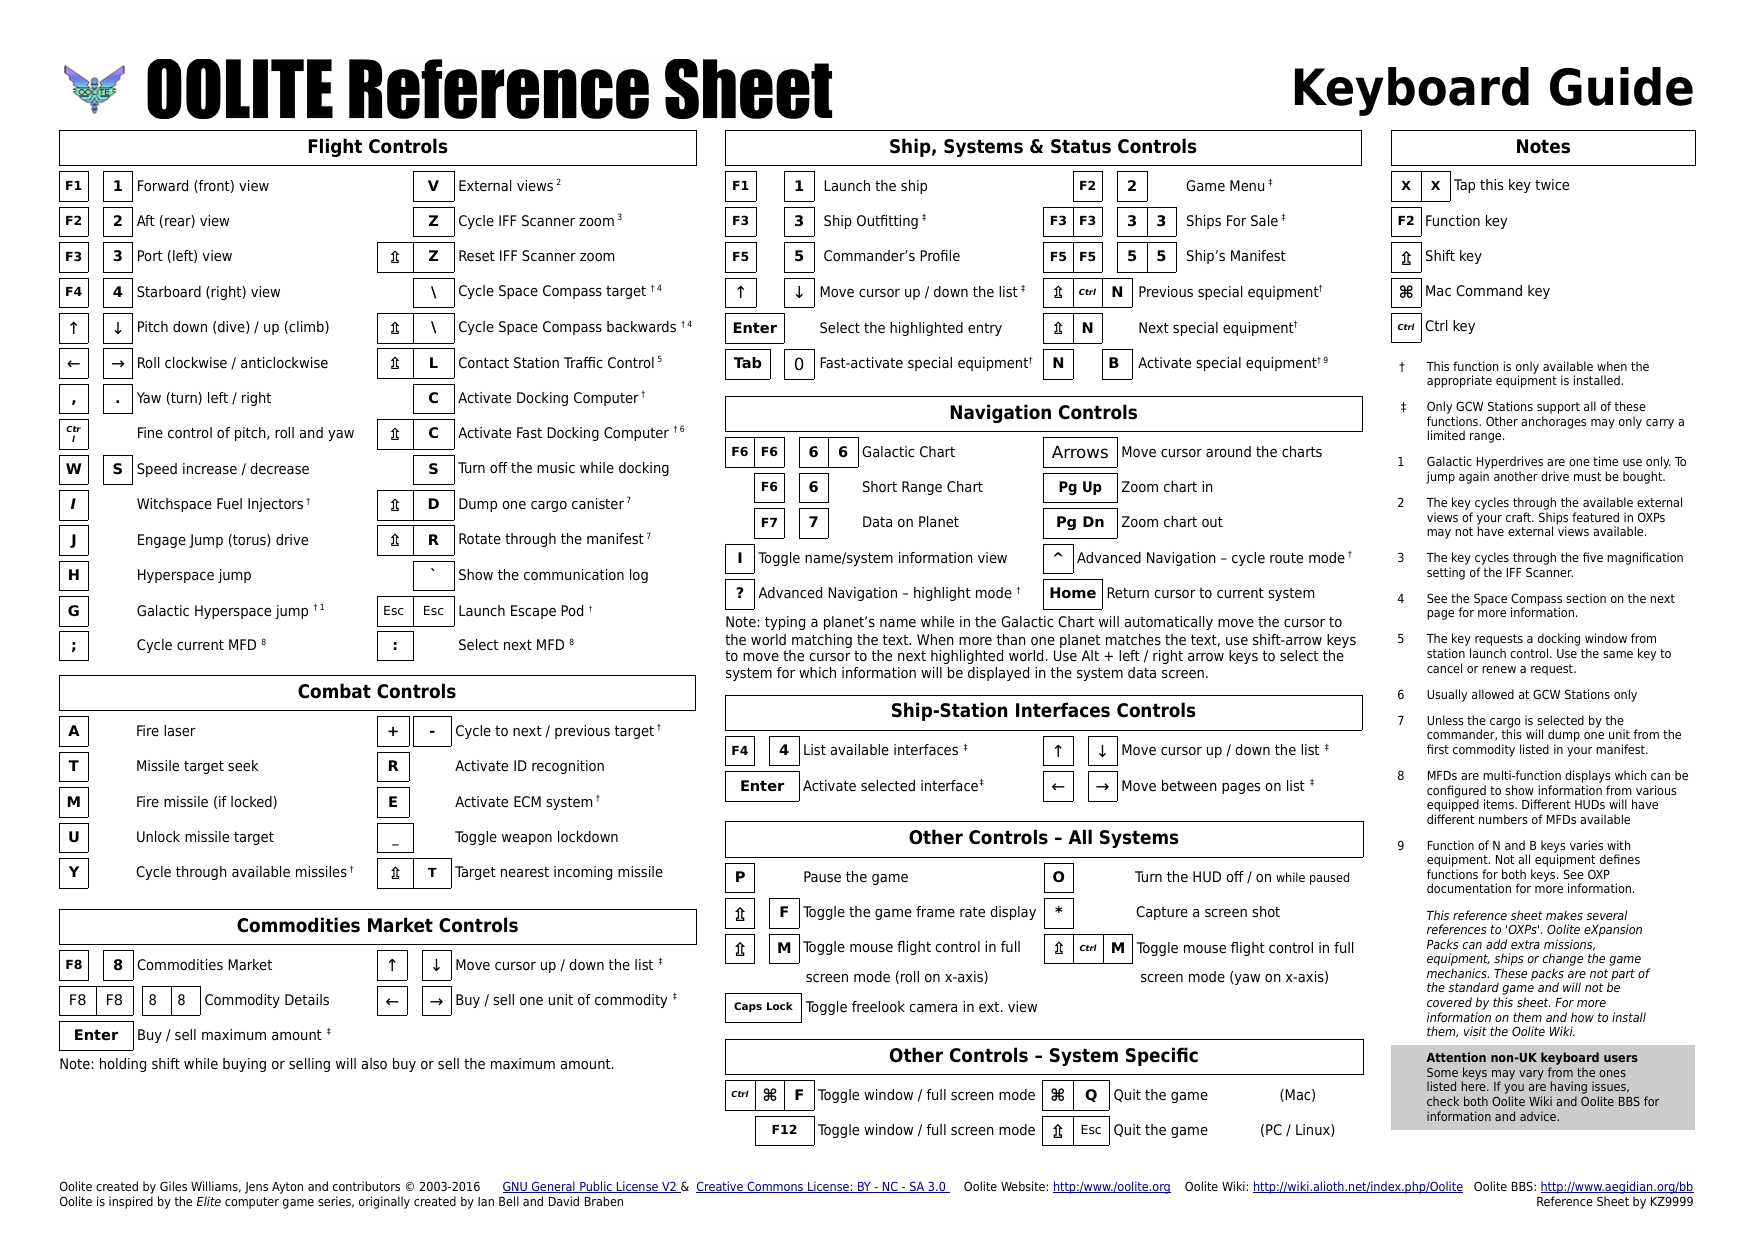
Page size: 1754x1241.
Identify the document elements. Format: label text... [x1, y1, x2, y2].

table_cell [755, 736, 769, 765]
table_cell Cycle current MFD 8 [133, 631, 377, 660]
table_cell Enter [60, 1022, 133, 1050]
table_cell [771, 349, 784, 379]
table_cell [59, 980, 696, 986]
table_cell Ctrl key [1422, 313, 1695, 342]
table_cell Pg Dn [1044, 509, 1117, 538]
table_cell [59, 945, 696, 950]
table_cell 3 [1118, 208, 1147, 236]
table_cell Pg Up [1044, 474, 1117, 502]
table_cell [59, 746, 695, 752]
table_cell G [60, 597, 88, 626]
table_cell [59, 307, 696, 313]
table_cell Short Range Chart [858, 473, 1043, 502]
table_cell Quit the game [1110, 1080, 1233, 1110]
table_cell F4 [726, 737, 754, 765]
table_cell → [423, 987, 451, 1015]
table_cell [1148, 171, 1176, 201]
table_cell Cycle through available missiles † [132, 858, 377, 887]
table_cell Enter [726, 314, 784, 343]
table_cell Move cursor around the charts [1118, 437, 1362, 467]
table_cell [1043, 344, 1102, 349]
table_cell P [726, 864, 754, 892]
table_cell ⇫ [1043, 1117, 1073, 1145]
table_header Other Controls – All Systems [726, 822, 1363, 857]
table_cell [89, 455, 103, 484]
table_cell [89, 207, 103, 236]
table_cell 5 [1391, 627, 1421, 682]
table_cell ⇫ [378, 420, 413, 449]
table_cell [89, 631, 103, 660]
table_cell [829, 473, 858, 502]
table_cell Ctrl [1074, 935, 1103, 963]
table_cell F4 [60, 279, 88, 307]
table_cell [103, 823, 132, 852]
table_cell ↓ [785, 279, 814, 307]
table_cell I [726, 545, 754, 573]
table_cell [1102, 307, 1361, 313]
table_cell U [60, 824, 88, 852]
table_cell 6 [800, 438, 828, 467]
table_cell Port (left) view [133, 242, 377, 272]
table_cell Esc [378, 597, 413, 626]
table_cell Buy / sell one unit of commodity ‡ [452, 986, 696, 1015]
table_cell ` [414, 562, 454, 590]
table_cell 3 [104, 243, 132, 272]
table_cell M [60, 788, 88, 817]
table_cell T [60, 753, 88, 781]
table_cell [725, 1111, 755, 1116]
table_cell [755, 898, 769, 927]
table_cell Galactic Chart [859, 437, 1043, 467]
table_cell [414, 889, 451, 894]
table_cell ← [378, 987, 407, 1015]
table_cell [772, 858, 1363, 863]
table_cell [377, 207, 413, 236]
table_cell [59, 378, 696, 384]
table_cell Advanced Navigation – highlight mode † [755, 579, 1043, 608]
table_cell [89, 419, 103, 449]
table_cell Toggle window / full screen mode [815, 1080, 1042, 1110]
picture [147, 59, 833, 119]
table_cell Commodity Details [201, 986, 377, 1015]
table_cell Buy / sell maximum amount ‡ [134, 1021, 377, 1050]
table_cell Enter [726, 772, 799, 801]
table_cell Shift key [1422, 242, 1695, 272]
table_cell 6 [800, 474, 828, 502]
table_cell E [378, 788, 409, 817]
table_cell [1043, 1111, 1073, 1116]
table_cell [59, 852, 695, 858]
table_cell ‡ [1391, 394, 1421, 449]
table_cell : [378, 632, 413, 660]
table_cell [755, 934, 769, 963]
table_cell [451, 1015, 696, 1021]
table_cell Ship’s Manifest [1177, 242, 1361, 272]
table_cell Witchspace Fuel Injectors † [133, 490, 377, 519]
table_cell ↑ [60, 314, 88, 342]
table_cell L [414, 349, 454, 378]
table_cell Launch Escape Pod † [455, 596, 696, 626]
table_cell [725, 502, 1362, 508]
table_cell [784, 308, 814, 313]
table_cell [725, 1075, 1109, 1080]
table_cell [422, 1021, 451, 1050]
table_cell [784, 1111, 814, 1116]
table_cell Commodities Market [134, 950, 377, 980]
table_cell [1074, 993, 1363, 1022]
table_cell → [104, 349, 132, 378]
table_cell ⇫ [1045, 935, 1073, 963]
table_cell MFDs are multi-function displays which can be configured to show information from various equipped items. Different HUDs will have different numbers of MFDs available [1421, 763, 1695, 833]
table_cell [451, 1021, 696, 1050]
table_header Notes [1392, 131, 1695, 165]
table_cell This reference sheet makes several references to 'OXPs'. Oolite eXpansion Packs can add extra missions, equipment, ships or change the game mechanics. These packs are not part of the standard game and will not be covered by this sheet. For more information on them and how to install them, visit the Oolite Wiki. [1391, 903, 1695, 1045]
table_cell [1391, 236, 1695, 242]
table_cell [59, 555, 696, 561]
table_cell Activate Fast Docking Computer † 6 † [455, 419, 696, 449]
table_cell [89, 596, 103, 626]
table_cell [814, 343, 1043, 349]
table_cell Activate ID recognition [451, 752, 695, 781]
table_cell [829, 508, 858, 538]
table_cell Toggle mouse flight control in full P [800, 934, 1044, 963]
table_cell [814, 1110, 1042, 1116]
table_cell [756, 307, 784, 313]
table_cell [377, 278, 413, 307]
table_cell D [414, 491, 454, 519]
table_cell [89, 384, 103, 413]
table_cell [772, 928, 1363, 933]
table_cell [59, 817, 695, 823]
table_cell F2 [1074, 172, 1102, 201]
table_cell [725, 344, 756, 349]
table_cell This function is only available when the appropriate equipment is installed. [1421, 354, 1695, 394]
table_cell [408, 986, 422, 1015]
table_cell [377, 384, 413, 413]
table_cell ⇫ [726, 899, 754, 927]
table_cell R [378, 753, 409, 781]
table_cell Usually allowed at GCW Stations only [1421, 682, 1695, 708]
table_cell Move cursor up / down the list ‡ [1118, 736, 1362, 765]
table_cell Cycle IFF Scanner zoom 3 [455, 207, 696, 236]
table_cell 1 [104, 172, 132, 201]
table_cell [769, 963, 801, 992]
table_cell Y [60, 859, 88, 887]
table_header Ship-Station Interfaces Controls [726, 696, 1362, 730]
table_cell Esc [1074, 1117, 1109, 1145]
table_cell ⇫ [378, 491, 413, 519]
table_cell M [1104, 935, 1132, 963]
table_cell [103, 631, 132, 660]
table_cell ⌘ [1043, 1081, 1073, 1110]
table_cell 6 [829, 438, 858, 467]
table_cell 8 [1391, 763, 1421, 833]
table_cell [725, 609, 1362, 614]
table_cell F7 [755, 509, 784, 538]
table_cell Starboard (right) view [133, 278, 377, 307]
table_cell [59, 711, 695, 716]
table_cell Cycle Space Compass target † 4 † [455, 278, 696, 307]
table_cell F3 [1044, 208, 1073, 236]
table_cell [59, 343, 696, 348]
table_cell C [414, 420, 454, 449]
table_cell [1109, 1075, 1363, 1080]
table_cell [725, 928, 772, 933]
table_cell [103, 419, 132, 449]
table_cell Function of N and B keys varies with equipment. Not all equipment defines functions for both keys. See OXP documentation for more information. [1421, 833, 1695, 903]
table_cell → [1089, 772, 1117, 801]
table_cell Hyperspace jump [133, 561, 377, 590]
table_cell Yaw (turn) left / right [133, 384, 377, 413]
table_cell [377, 561, 413, 590]
table_cell [725, 1116, 755, 1145]
table_cell [757, 242, 784, 272]
table_cell [377, 1016, 407, 1021]
table_cell 6 [1391, 682, 1421, 708]
table_cell ⇫ [1044, 314, 1073, 343]
table_cell External views 2 [455, 171, 696, 201]
table_cell 3 [1391, 545, 1421, 586]
table_cell + [378, 717, 409, 746]
table_cell F1 [726, 172, 756, 201]
table_cell [725, 272, 1361, 277]
table_cell F6 [726, 438, 754, 467]
table_cell The key cycles through the available external views of your craft. Ships featured in OXPs may not have external views available. [1421, 490, 1695, 545]
table_cell [103, 525, 132, 555]
table_cell Launch the ship [815, 171, 1043, 201]
table_cell Zoom chart in [1118, 473, 1362, 502]
table_cell [725, 508, 754, 538]
table_cell Z [414, 208, 454, 236]
table_cell [1391, 166, 1695, 171]
table_cell [785, 437, 799, 467]
table_cell [103, 752, 132, 781]
table_cell [422, 1016, 451, 1021]
table_cell 4 [1391, 586, 1421, 627]
table_cell ⇫ [378, 349, 413, 378]
table_cell V [414, 172, 454, 201]
table_cell ↓ [1089, 737, 1117, 765]
table_cell [769, 863, 799, 892]
table_cell Toggle window / full screen mode [815, 1116, 1042, 1145]
table_cell 5 [1148, 243, 1176, 272]
table_cell [451, 888, 695, 894]
table_cell [59, 201, 696, 207]
table_cell I [60, 491, 88, 519]
table_cell [725, 166, 1361, 171]
table_cell [1074, 771, 1088, 801]
table_header Commodities Market Controls [60, 910, 696, 944]
table_cell Toggle name/system information view [755, 544, 1043, 573]
table_cell Forward (front) view [133, 171, 377, 201]
table_cell [725, 473, 754, 502]
table_cell * [1045, 899, 1073, 927]
table_cell F1 [60, 172, 88, 201]
table_cell T [414, 859, 451, 887]
table_cell [89, 490, 103, 519]
table_cell The key requests a docking window from station launch control. Use the same key to cancel or renew a request. [1421, 627, 1695, 682]
table_cell [59, 520, 696, 525]
table_cell Engage Jump (torus) drive [133, 525, 377, 555]
table_cell Contact Station Traffic Control 5 [455, 348, 696, 378]
table_cell [1091, 863, 1114, 892]
table_cell [89, 561, 103, 590]
table_cell . [104, 385, 132, 413]
table_cell Cycle Space Compass backwards † 4 [455, 313, 696, 342]
table_cell Tab [726, 350, 770, 379]
table_cell Arrows [1044, 438, 1117, 467]
table_cell F [770, 899, 799, 927]
table_cell Commander’s Profile [815, 242, 1043, 272]
table_cell Move cursor up / down the list ‡ [815, 278, 1043, 307]
picture [61, 56, 128, 122]
table_cell Ctrl [1074, 279, 1102, 307]
table_cell Tap this key twice [1451, 171, 1695, 201]
table_cell [785, 508, 799, 538]
table_cell Reset IFF Scanner zoom [455, 242, 696, 272]
table_cell Activate Docking Computer † † [455, 384, 696, 413]
table_cell 4 [770, 737, 799, 765]
table_cell Game Menu ‡ [1176, 171, 1361, 201]
table_cell \ [414, 279, 454, 307]
table_cell 7 [1391, 708, 1421, 763]
table_cell See the Space Compass section on the next page for more information. [1421, 586, 1695, 627]
table_cell [725, 201, 1361, 207]
table_cell 3 [1148, 208, 1176, 236]
table_cell Missile target seek [132, 752, 377, 781]
table_cell [725, 236, 1361, 242]
table_cell R [414, 526, 454, 555]
table_cell [784, 343, 814, 349]
table_cell [1103, 313, 1132, 343]
table_cell [1102, 343, 1361, 349]
table_cell [1044, 964, 1073, 992]
table_cell Move cursor up / down the list ‡ [452, 950, 696, 980]
table_cell 1 [1391, 450, 1421, 490]
table_cell Only GCW Stations support all of these functions. Other anchorages may only carry a limited range. [1421, 394, 1695, 449]
table_cell Aft (rear) view [133, 207, 377, 236]
table_cell [1391, 201, 1695, 207]
table_cell [755, 1111, 784, 1116]
table_cell [407, 1021, 422, 1050]
table_cell Fire missile (if locked) [132, 787, 377, 817]
table_cell Unless the cargo is selected by the commander, this will dump one unit from the first commodity listed in your manifest. [1421, 708, 1695, 763]
table_cell [1391, 308, 1421, 312]
table_cell [772, 892, 1363, 898]
table_cell [1103, 171, 1117, 201]
table_cell [59, 449, 696, 454]
table_cell Fast-activate special equipment† [815, 349, 1043, 379]
table_cell [103, 787, 132, 817]
table_cell 8 [143, 987, 171, 1015]
table_cell [103, 716, 132, 746]
table_cell [59, 781, 695, 787]
table_cell [59, 1016, 133, 1021]
table_cell [377, 455, 413, 484]
table_cell [89, 242, 103, 272]
table_cell S [414, 456, 454, 484]
table_cell Rotate through the manifest 7 † [455, 525, 696, 555]
table_cell † [1391, 354, 1421, 394]
table_cell [757, 278, 784, 307]
table_cell 8 [104, 951, 133, 980]
table_cell ← [1044, 772, 1073, 801]
table_cell J [60, 526, 88, 555]
table_cell X [1422, 172, 1450, 201]
table_cell (PC / Linux) [1233, 1116, 1363, 1145]
table_cell 8 [172, 987, 200, 1015]
text Note: holding shift while buying or selling will also buy or sell the maximum amount. [59, 1056, 696, 1073]
table_cell [1074, 349, 1102, 379]
table_cell Function key [1422, 207, 1695, 236]
table_cell Ship Outfitting ‡ [815, 207, 1043, 236]
table_cell [725, 308, 756, 313]
table_cell F2 [1392, 208, 1421, 236]
table_cell 1 [785, 172, 814, 201]
table_cell F5 [1074, 243, 1102, 272]
table_cell F [785, 1081, 814, 1110]
table_cell ↑ [726, 279, 756, 307]
table_cell ^ [1044, 545, 1073, 573]
table_cell [785, 473, 799, 502]
table_cell ⇫ [726, 935, 754, 963]
table_cell [757, 207, 784, 236]
table_cell [1074, 736, 1088, 765]
table_cell [132, 888, 377, 894]
table_cell [725, 858, 772, 863]
table_cell Move between pages on list ‡ [1118, 771, 1362, 801]
table_cell 5 [1118, 243, 1147, 272]
table_cell 7 [800, 509, 828, 538]
table_cell H [60, 562, 88, 590]
table_cell 0 [785, 350, 814, 379]
table_cell [1074, 863, 1091, 892]
table_cell M [770, 935, 799, 963]
table_cell [59, 590, 696, 596]
table_cell Select next MFD 8 [454, 631, 696, 660]
table_cell 2 [1391, 490, 1421, 545]
table_cell [89, 348, 103, 378]
table_cell F12 [756, 1117, 814, 1145]
table_cell ← [60, 349, 88, 378]
table_cell [89, 313, 103, 342]
table_cell Toggle freelook camera in ext. view [802, 993, 1073, 1022]
table_cell [377, 1021, 407, 1050]
table_cell Roll clockwise / anticlockwise [133, 348, 377, 378]
table_cell [89, 752, 103, 781]
table_cell F8 [97, 987, 133, 1015]
table_cell Return cursor to current system [1103, 579, 1362, 608]
table_cell F5 [726, 243, 756, 272]
table_cell [725, 765, 1362, 771]
table_cell [1109, 1110, 1363, 1116]
table_cell [785, 313, 814, 343]
table_cell [1421, 307, 1695, 312]
table_cell Fine control of pitch, roll and yaw [133, 419, 377, 449]
table_cell Galactic Hyperdrives are one time use only. To jump again another drive must be bought. [1421, 450, 1695, 490]
table_cell N [1103, 279, 1132, 307]
table_cell [134, 986, 142, 1015]
table_cell [103, 858, 132, 887]
table_cell - [414, 717, 451, 746]
table_cell Capture a screen shot [1074, 898, 1363, 927]
table_cell [408, 950, 422, 980]
table_cell Pitch down (dive) / up (climb) [133, 313, 377, 342]
table_cell Caps Lock [726, 994, 801, 1022]
table_cell List available interfaces ‡ [800, 736, 1043, 765]
table_cell ⇫ [378, 314, 413, 342]
table_cell [89, 171, 103, 201]
table_cell _ [378, 824, 413, 852]
table_cell [103, 490, 132, 519]
table_cell Show the communication log [455, 561, 696, 590]
table_cell Toggle the game frame rate display [800, 898, 1044, 927]
table_cell [407, 1015, 422, 1021]
table_cell \ [414, 314, 454, 342]
table_cell Dump one cargo canister 7 † [455, 490, 696, 519]
table_cell Ships For Sale ‡ [1177, 207, 1361, 236]
table_cell Turn the HUD off / on while paused [1114, 863, 1363, 892]
table_cell F3 [726, 208, 756, 236]
table_cell ⌘ [756, 1081, 784, 1110]
table_cell ? [726, 580, 754, 608]
table_cell ⇫ [378, 243, 413, 272]
table_cell ↑ [1044, 737, 1073, 765]
table_cell ⇫ [1044, 279, 1073, 307]
table_cell Previous special equipment† [1133, 278, 1361, 307]
table_cell [1073, 1111, 1109, 1116]
table_cell Pause the game [799, 863, 1044, 892]
table_cell F5 [1044, 243, 1073, 272]
table_header Other Controls – System Specific [726, 1040, 1363, 1074]
table_cell S [104, 456, 132, 484]
table_cell [103, 596, 132, 626]
table_cell 2 [104, 208, 132, 236]
table_cell F8 [60, 987, 96, 1015]
table_cell Activate ECM system † [451, 787, 695, 817]
table_cell Zoom chart out [1118, 508, 1362, 538]
table_cell [1103, 207, 1117, 236]
table_cell Turn off the music while docking † [455, 455, 696, 484]
table_cell [814, 307, 1043, 313]
table_cell X [1392, 172, 1421, 201]
table_cell Ctrl [60, 420, 88, 449]
table_cell [89, 858, 103, 887]
table_cell [725, 892, 772, 898]
table_cell [59, 626, 696, 631]
table_cell [755, 963, 769, 992]
table_cell [1391, 342, 1695, 348]
table_cell Ctrl [1392, 314, 1421, 342]
table_cell ⇫ [378, 526, 413, 555]
table_cell [757, 171, 784, 201]
table_cell A [60, 717, 88, 746]
table_cell 9 [1391, 833, 1421, 903]
table_cell [89, 823, 103, 852]
table_cell [1043, 308, 1102, 313]
table_cell Quit the game [1110, 1116, 1233, 1145]
table_cell [59, 1050, 696, 1056]
table_cell [725, 573, 1362, 579]
table_cell ↓ [104, 314, 132, 342]
table_cell Speed increase / decrease [133, 455, 377, 484]
table_cell Mac Command key [1422, 278, 1695, 307]
table_cell [89, 950, 103, 980]
table_cell ↑ [378, 951, 407, 980]
table_cell 5 [785, 243, 814, 272]
table_cell Ctrl [726, 1081, 755, 1110]
table_cell F3 [1074, 208, 1102, 236]
table_cell C [414, 385, 454, 413]
table_cell O [1045, 864, 1073, 892]
table_cell [59, 888, 126, 894]
table_cell [414, 752, 451, 781]
text Note: typing a planet’s name while in the Galactic Chart will automatically move the cursor to the world matching the text. When more than one planet matches the text, use shift-arrow keys to move the cursor to the next highlighted world. Use Alt + left / right arrow keys to select the system for which information will be displayed in the system data screen. [725, 614, 1362, 682]
table_cell [756, 344, 784, 349]
table_cell Fire laser [132, 716, 377, 746]
table_cell Z [414, 243, 454, 272]
table_cell [89, 525, 103, 555]
table_cell screen mode (roll on x-axis) [801, 963, 1044, 992]
table_cell ⇫ [1392, 243, 1421, 272]
table_cell Esc [414, 597, 454, 626]
table_cell N [1074, 314, 1102, 343]
table_cell F6 [755, 474, 784, 502]
table_cell [89, 278, 103, 307]
table_cell [59, 236, 696, 242]
table_cell Unlock missile target [132, 823, 377, 852]
table_cell [725, 467, 1362, 473]
table_cell F3 [60, 243, 88, 272]
table_cell [59, 166, 696, 171]
table_cell Select the highlighted entry [814, 313, 1043, 343]
table_cell Cycle to next / previous target † [452, 716, 695, 746]
table_cell Target nearest incoming missile [452, 858, 695, 887]
table_cell [755, 863, 769, 892]
table_cell Toggle mouse flight control in full [1133, 934, 1363, 963]
table_cell Home [1044, 580, 1102, 608]
table_cell Galactic Hyperspace jump † 1 [133, 596, 377, 626]
table_cell F2 [60, 208, 88, 236]
table_header Ship, Systems & Status Controls [726, 131, 1361, 165]
table_cell [1103, 242, 1117, 272]
table_cell F6 [755, 438, 784, 467]
table_cell [59, 413, 696, 419]
table_cell B [1103, 350, 1132, 379]
table_cell [377, 171, 413, 201]
table_cell , [60, 385, 88, 413]
table_cell W [60, 456, 88, 484]
table_cell [59, 272, 696, 277]
table_cell [414, 631, 454, 660]
table_cell [725, 538, 1362, 543]
table_cell Activate special equipment† 9 [1133, 349, 1361, 379]
table_header Flight Controls [60, 131, 696, 165]
table_cell [133, 1015, 377, 1021]
table_cell ↓ [423, 951, 451, 980]
table_cell ; [60, 632, 88, 660]
table_cell Q [1074, 1081, 1109, 1110]
table_header Combat Controls [60, 676, 695, 710]
table_header Navigation Controls [726, 397, 1362, 431]
table_cell 3 [785, 208, 814, 236]
table_cell N [1044, 350, 1073, 379]
table_cell [725, 964, 754, 992]
table_cell Advanced Navigation – cycle route mode † [1074, 544, 1362, 573]
table_cell [89, 716, 103, 746]
table_cell [414, 787, 451, 817]
table_cell (Mac) [1233, 1080, 1363, 1110]
table_cell ⌘ [1392, 279, 1421, 307]
table_cell Attention non-UK keyboard users Some keys may vary from the ones listed here. If you are having issues, check both Oolite Wiki and Oolite BBS for information and advice. [1391, 1045, 1695, 1130]
table_cell ⇫ [378, 859, 413, 887]
table_cell Activate selected interface‡ [800, 771, 1043, 801]
table_cell Control (Ctrl) key [1391, 348, 1695, 354]
table_cell Data on Planet [858, 508, 1043, 538]
table_cell [725, 731, 1362, 736]
table_cell [725, 801, 1362, 807]
table_cell Toggle weapon lockdown [451, 823, 695, 852]
table_cell [1043, 171, 1073, 201]
table_cell Next special equipment† [1132, 313, 1361, 343]
table_cell [725, 432, 1362, 437]
table_cell [1391, 272, 1695, 277]
table_cell The key cycles through the five magnification setting of the IFF Scanner. [1421, 545, 1695, 586]
table_cell [89, 787, 103, 817]
table_cell 4 [104, 279, 132, 307]
table_cell screen mode (yaw on x-axis) [1074, 963, 1363, 992]
table_cell [103, 561, 132, 590]
table_cell 2 [1118, 172, 1147, 201]
table_cell F8 [60, 951, 88, 980]
table_cell [377, 889, 409, 894]
table_cell [59, 484, 696, 490]
table_cell [414, 823, 451, 852]
